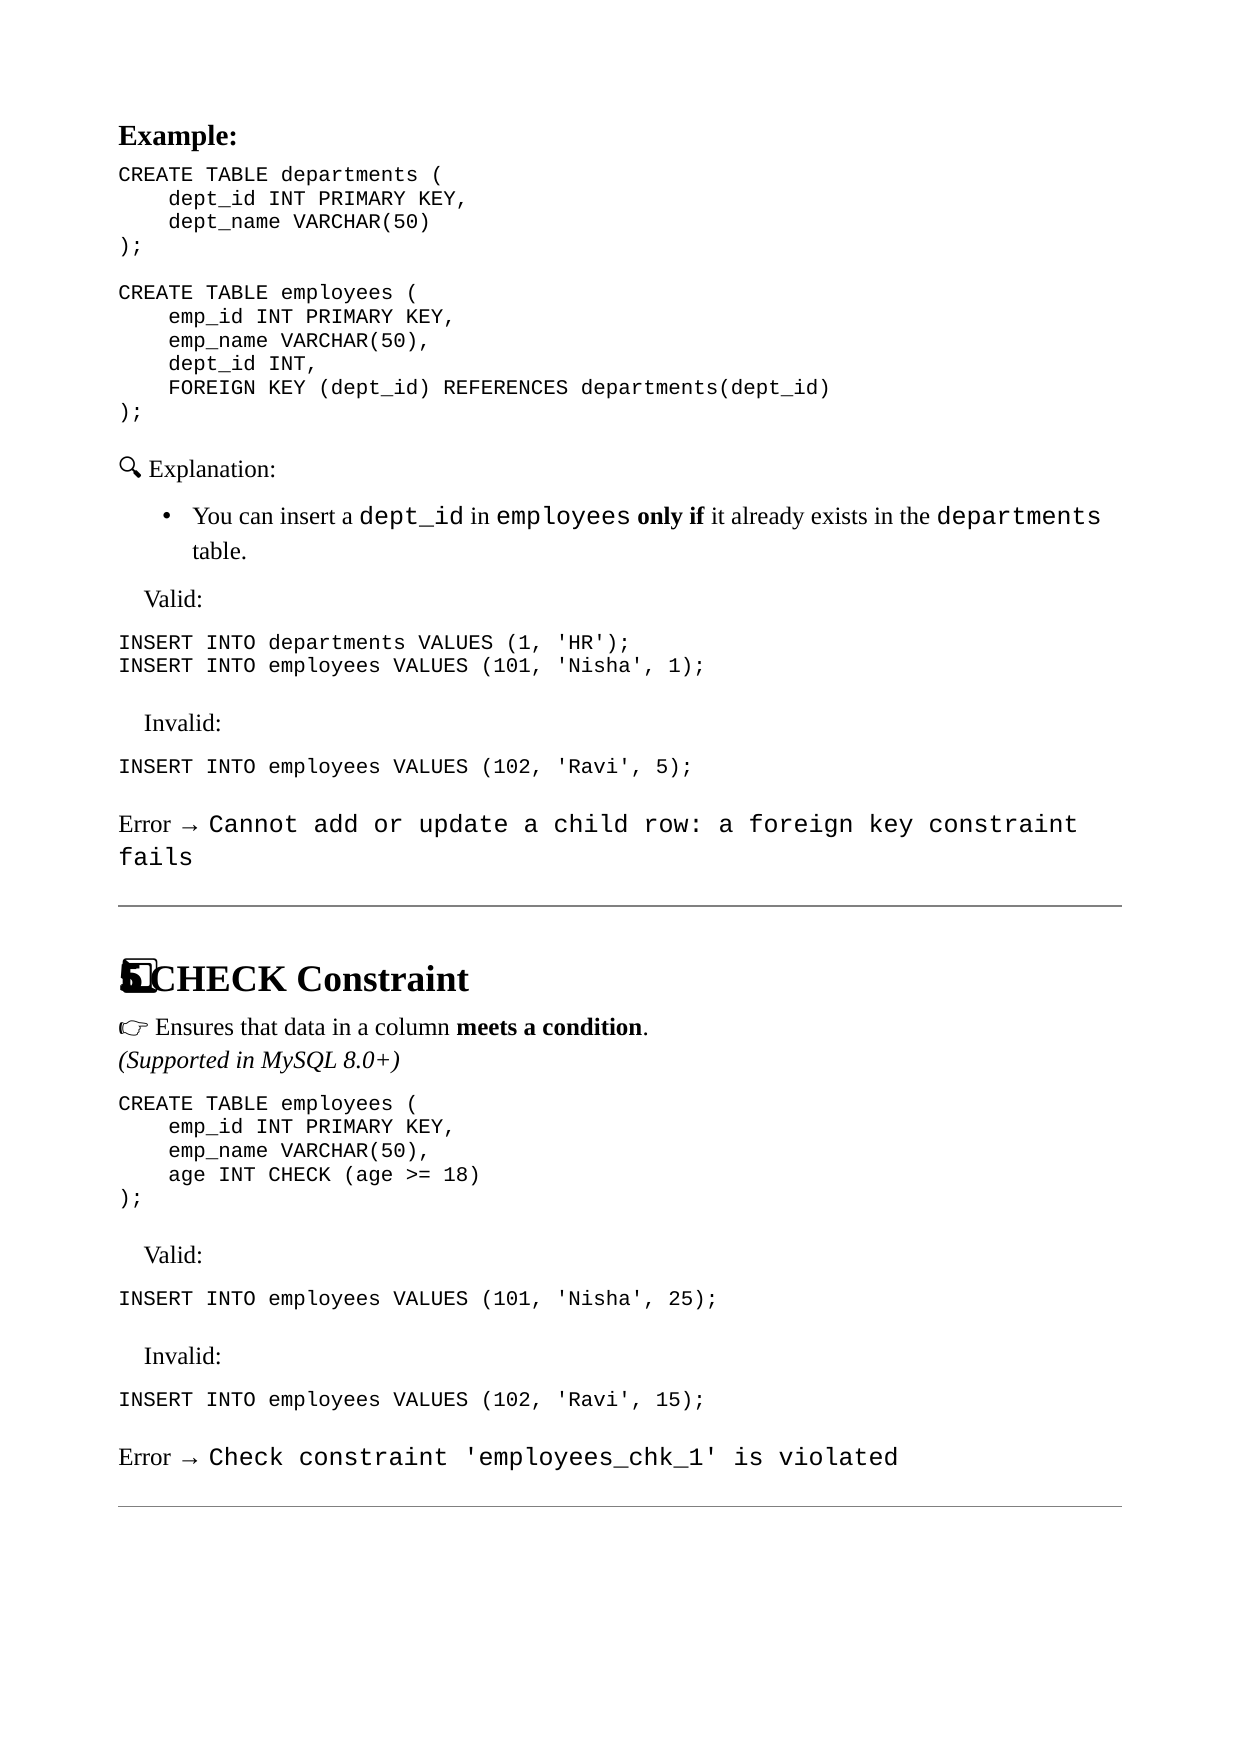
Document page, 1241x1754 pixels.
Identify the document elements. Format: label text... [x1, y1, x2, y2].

text ❌ Invalid: [118, 708, 1122, 737]
text ); [118, 235, 1122, 259]
text emp_id INT PRIMARY KEY, [118, 1116, 1122, 1140]
text dept_id INT, [118, 353, 1122, 377]
text 👉 Ensures that data in a column meets a condition. (Supported in MySQL 8.0+) [118, 1012, 1122, 1074]
text CREATE TABLE departments ( [118, 164, 1122, 188]
text CREATE TABLE employees ( [118, 282, 1122, 306]
list You can insert a dept_id in employees only if it already exists in the departments table. [162, 501, 1122, 565]
text emp_id INT PRIMARY KEY, [118, 306, 1122, 330]
text dept_id INT PRIMARY KEY, [118, 188, 1122, 211]
text Error → Cannot add or update a child row: a foreign key constraint fails [118, 809, 1122, 872]
text FOREIGN KEY (dept_id) REFERENCES departments(dept_id) [118, 377, 1122, 401]
text emp_name VARCHAR(50), [118, 1140, 1122, 1163]
text INSERT INTO employees VALUES (101, 'Nisha', 1); [118, 655, 1122, 679]
text INSERT INTO employees VALUES (101, 'Nisha', 25); [118, 1288, 1122, 1312]
text dept_name VARCHAR(50) [118, 211, 1122, 235]
text ✅ Valid: [118, 1240, 1122, 1269]
text INSERT INTO employees VALUES (102, 'Ravi', 15); [118, 1389, 1122, 1412]
text CREATE TABLE employees ( [118, 1093, 1122, 1116]
text ); [118, 401, 1122, 424]
text INSERT INTO employees VALUES (102, 'Ravi', 5); [118, 756, 1122, 780]
text emp_name VARCHAR(50), [118, 330, 1122, 353]
text age INT CHECK (age >= 18) [118, 1163, 1122, 1187]
text INSERT INTO departments VALUES (1, 'HR'); [118, 632, 1122, 655]
subtitle Example: [118, 118, 1122, 152]
text 🔍 Explanation: [118, 454, 1122, 482]
text ); [118, 1187, 1122, 1211]
text ✅ Valid: [118, 584, 1122, 613]
subtitle 5️⃣ CHECK Constraint [118, 956, 1122, 999]
text Error → Check constraint 'employees_chk_1' is violated [118, 1442, 1122, 1473]
text ❌ Invalid: [118, 1341, 1122, 1370]
